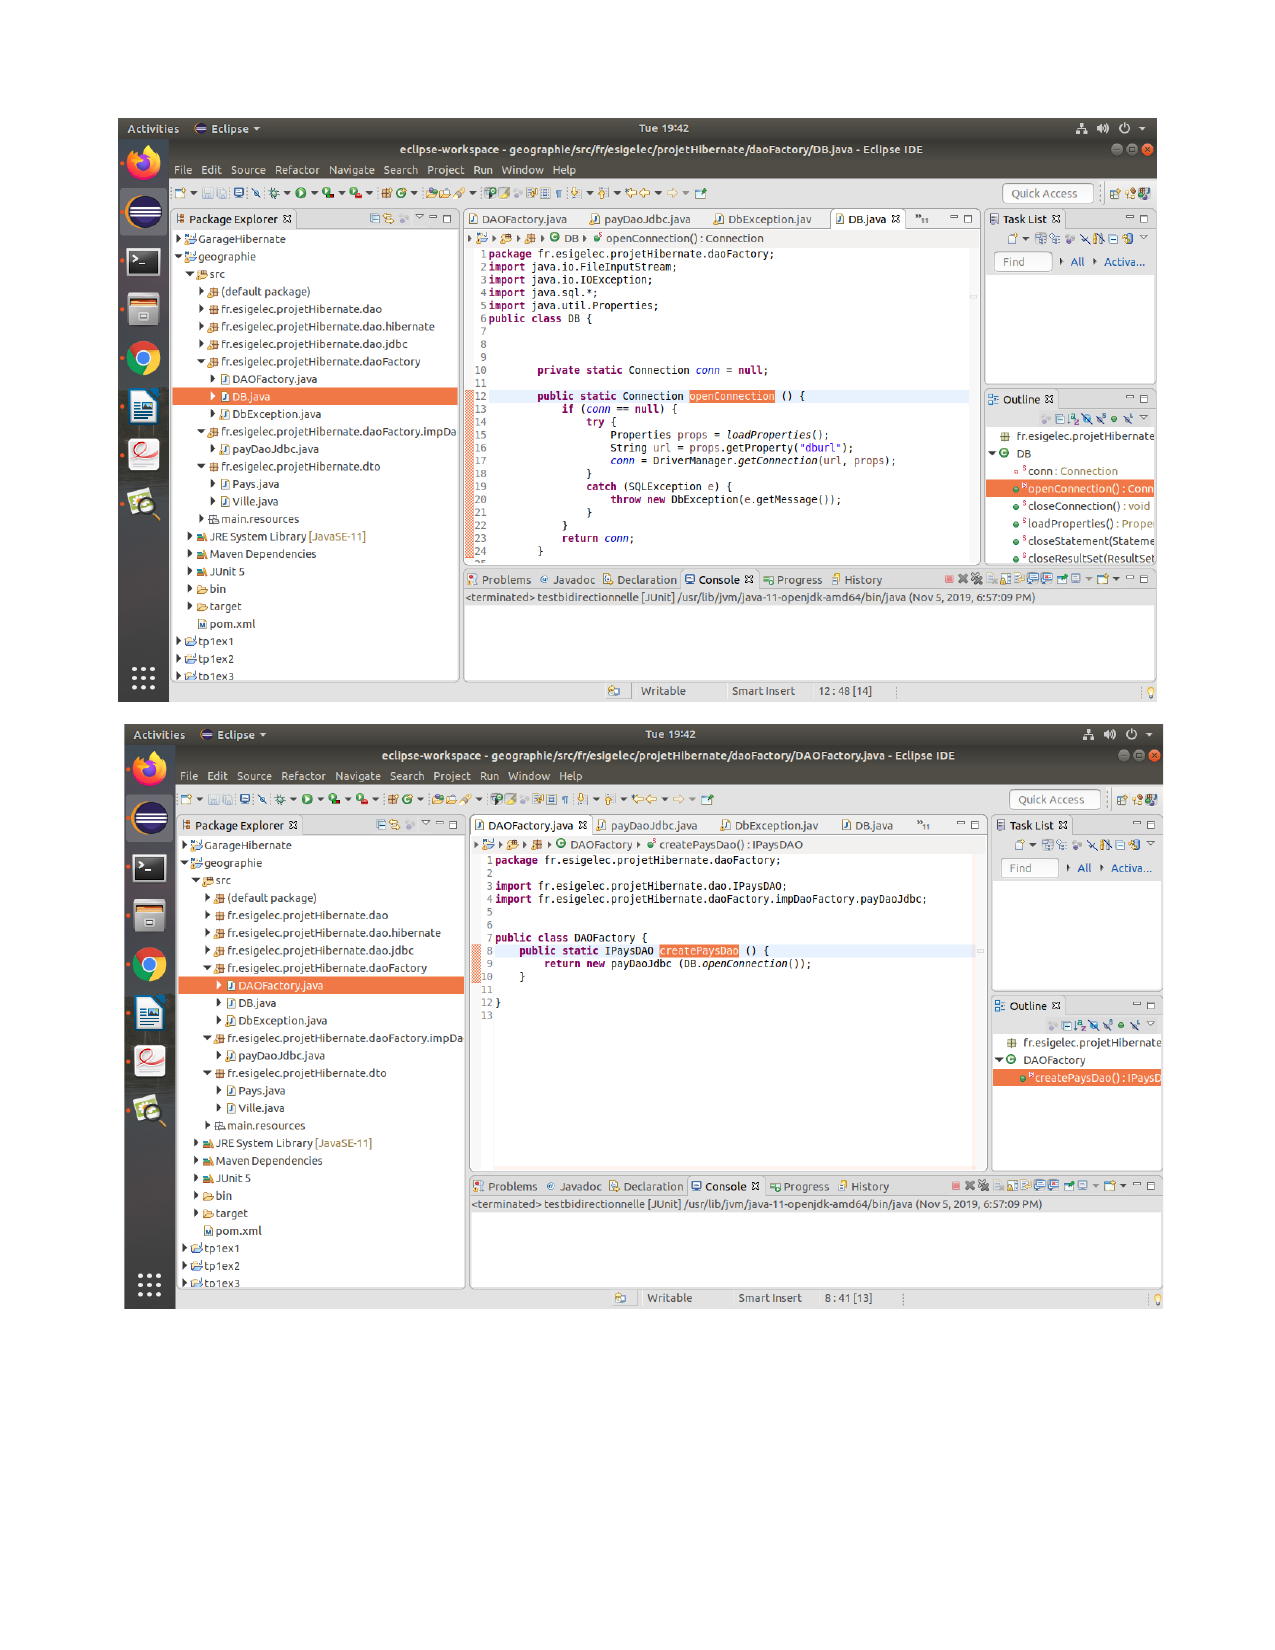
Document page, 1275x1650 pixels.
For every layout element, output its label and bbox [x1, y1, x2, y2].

picture [118, 118, 1157, 702]
picture [124, 724, 1164, 1309]
